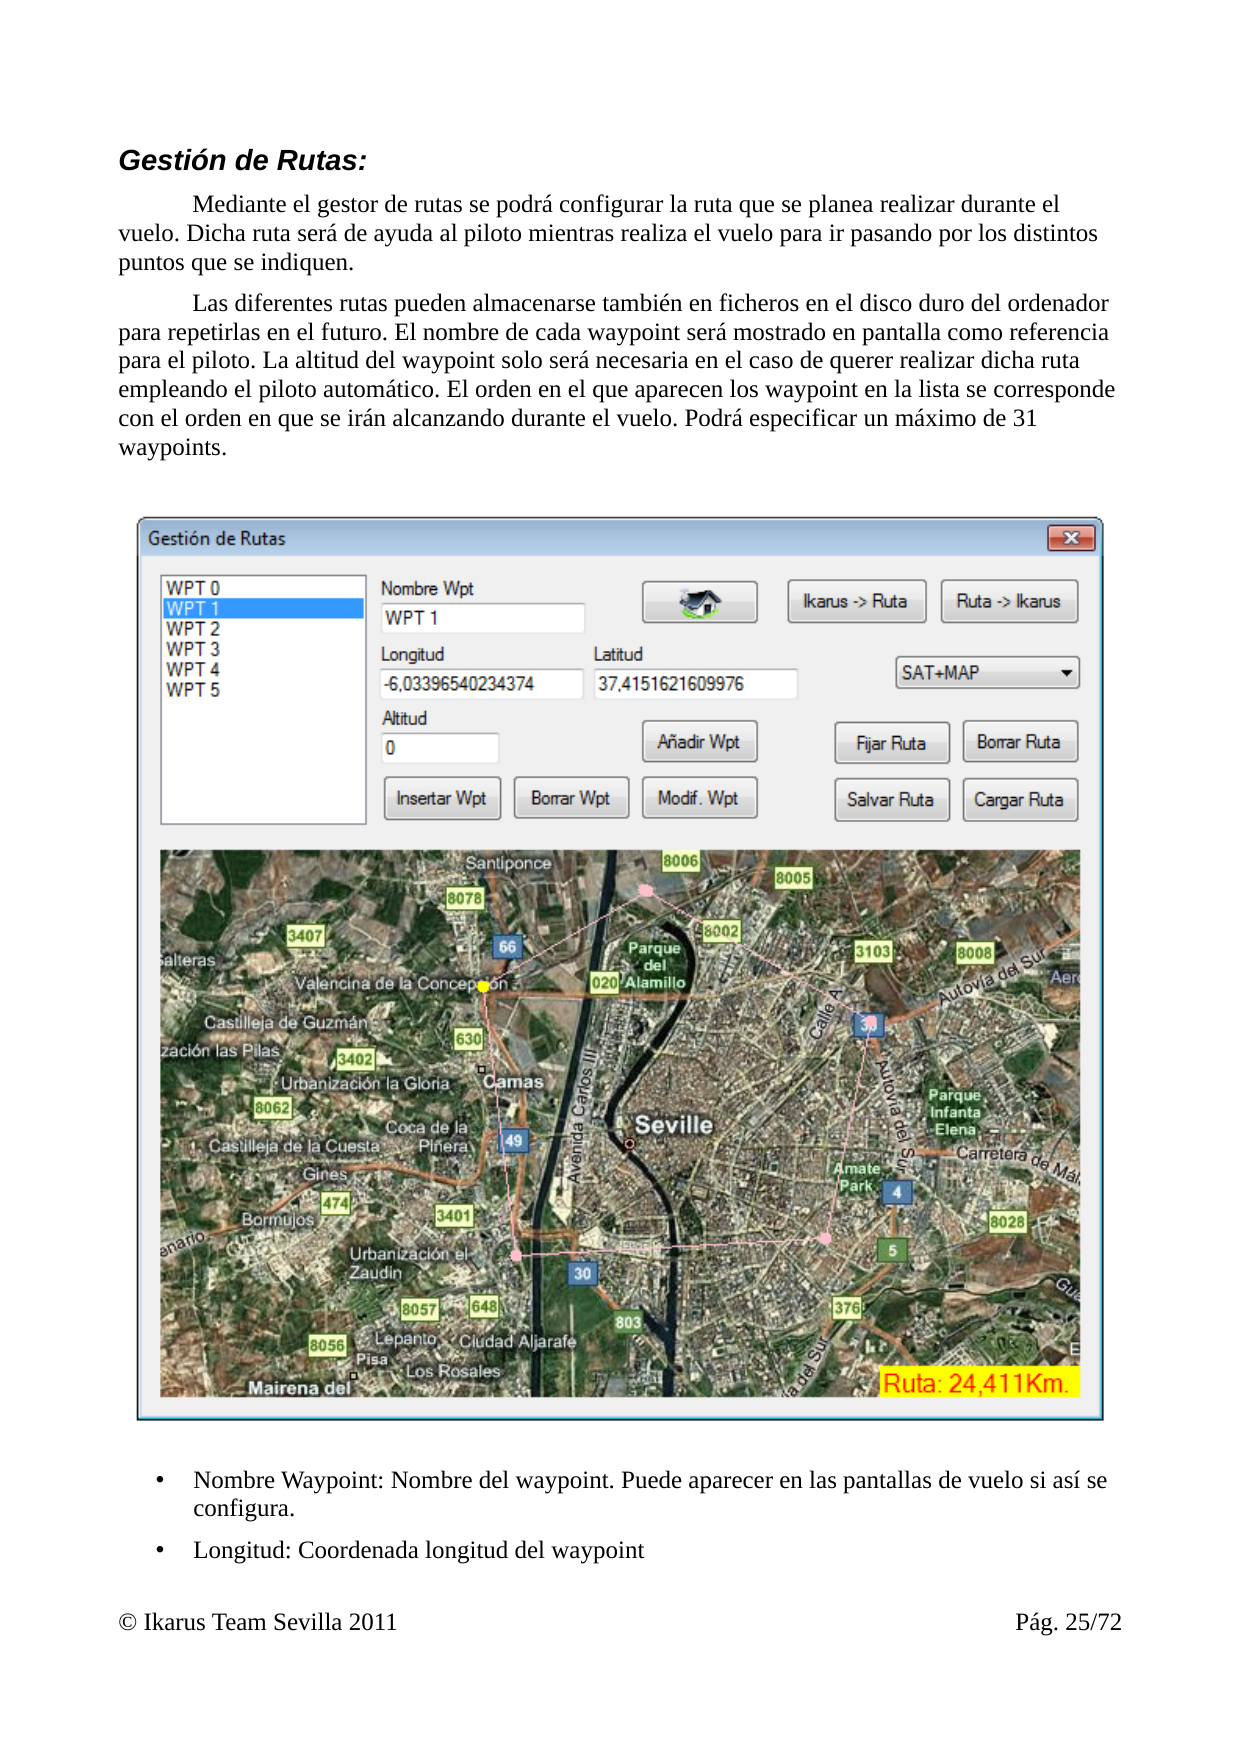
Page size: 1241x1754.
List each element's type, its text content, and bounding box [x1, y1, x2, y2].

subtitle Gestión de Rutas: [118, 143, 1122, 177]
text Mediante el gestor de rutas se podrá configurar la ruta que se planea realizar durante el vuelo. Dicha ruta será de ayuda al piloto mientras realiza el vuelo para ir pasando por los distintos puntos que se indiquen. [118, 189, 1122, 275]
text Las diferentes rutas pueden almacenarse también en ficheros en el disco duro del ordenador para repetirlas en el futuro. El nombre de cada waypoint será mostrado en pantalla como referencia para el piloto. La altitud del waypoint solo será necesaria en el caso de querer realizar dicha ruta empleando el piloto automático. El orden en el que aparecen los waypoint en la lista se corresponde con el orden en que se irán alcanzando durante el vuelo. Podrá especificar un máximo de 31 waypoints. [118, 288, 1122, 460]
picture [134, 514, 1107, 1424]
list Longitud: Coordenada longitud del waypoint [156, 1535, 1122, 1563]
list Nombre Waypoint: Nombre del waypoint. Puede aparecer en las pantallas de vuelo si así se configura. [156, 1465, 1122, 1522]
